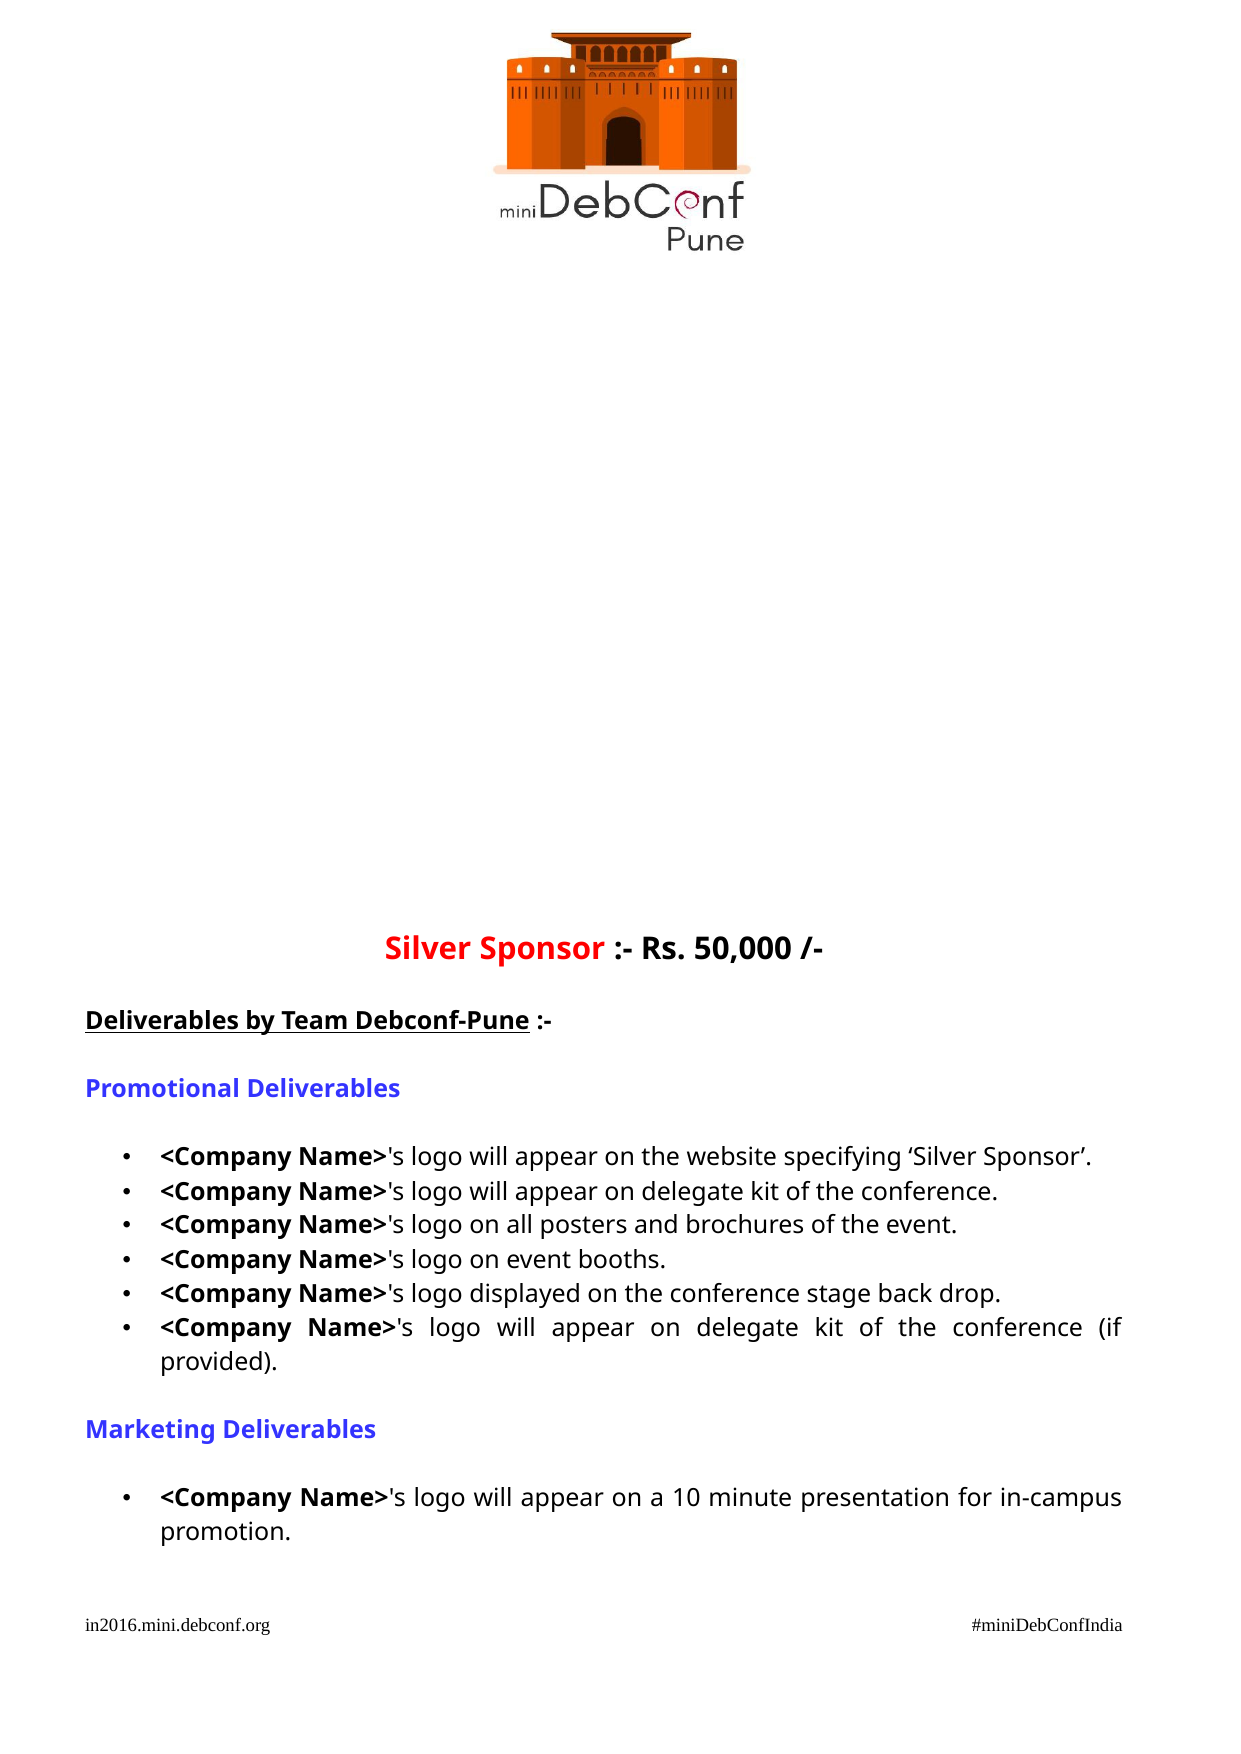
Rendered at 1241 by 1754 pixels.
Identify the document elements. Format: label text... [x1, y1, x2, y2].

text Marketing Deliverables [85, 1412, 1123, 1446]
text Deliverables by Team Debconf-Pune :- [85, 1003, 1123, 1037]
list <Company Name>'s logo displayed on the conference stage back drop. [122, 1275, 1123, 1309]
text Promotional Deliverables [85, 1071, 1123, 1105]
list <Company Name>'s logo will appear on delegate kit of the conference. [122, 1173, 1123, 1207]
text Silver Sponsor :- Rs. 50,000 /- [85, 926, 1123, 969]
picture [474, 0, 798, 298]
list <Company Name>'s logo on event booths. [122, 1241, 1123, 1275]
list <Company Name>'s logo on all posters and brochures of the event. [122, 1207, 1123, 1241]
list <Company Name>'s logo will appear on a 10 minute presentation for in-campus promotion. [122, 1480, 1123, 1548]
list <Company Name>'s logo will appear on the website specifying ‘Silver Sponsor’. [122, 1139, 1123, 1173]
list <Company Name>'s logo will appear on delegate kit of the conference (if provided). [122, 1309, 1123, 1377]
